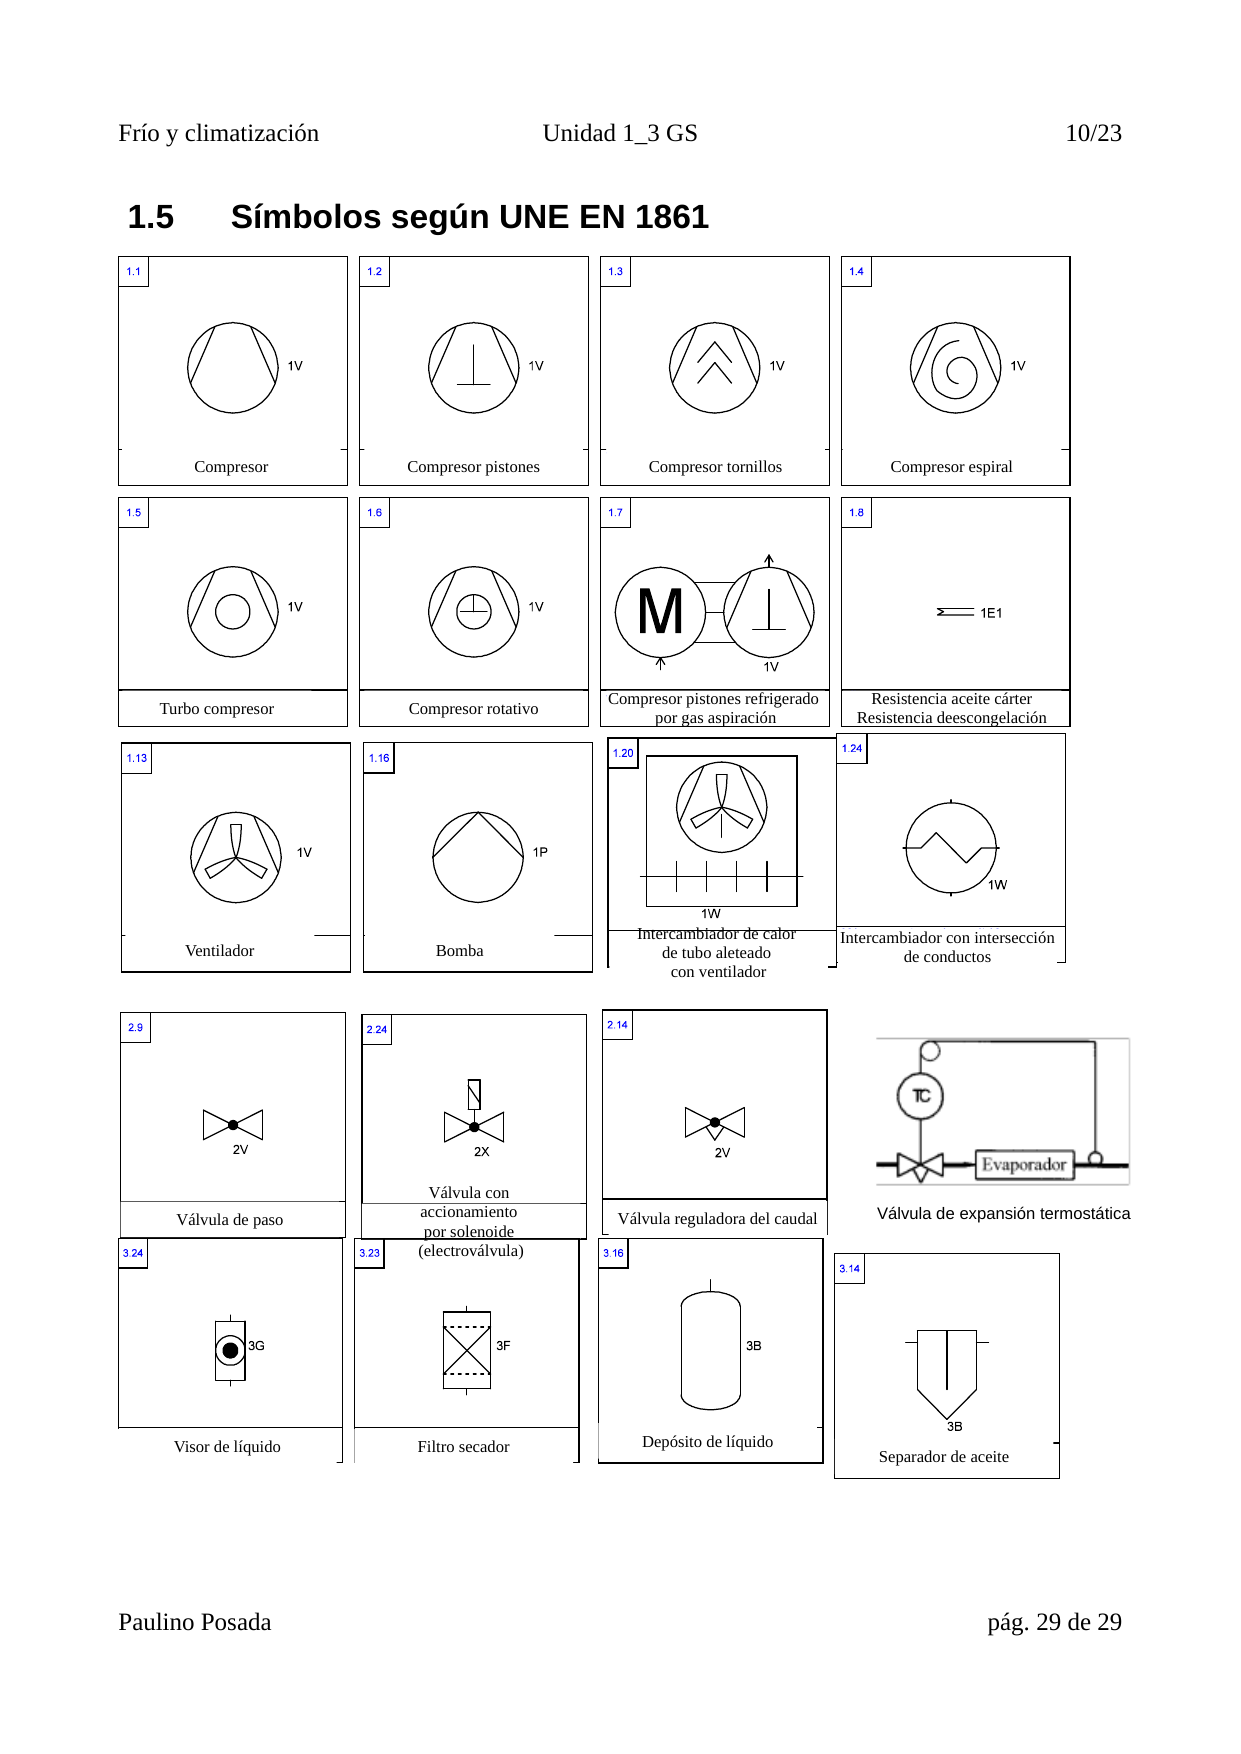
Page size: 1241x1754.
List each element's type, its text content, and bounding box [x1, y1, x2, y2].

picture [864, 1027, 1140, 1200]
subtitle Símbolos según UNE EN 1861 [118, 197, 1122, 236]
